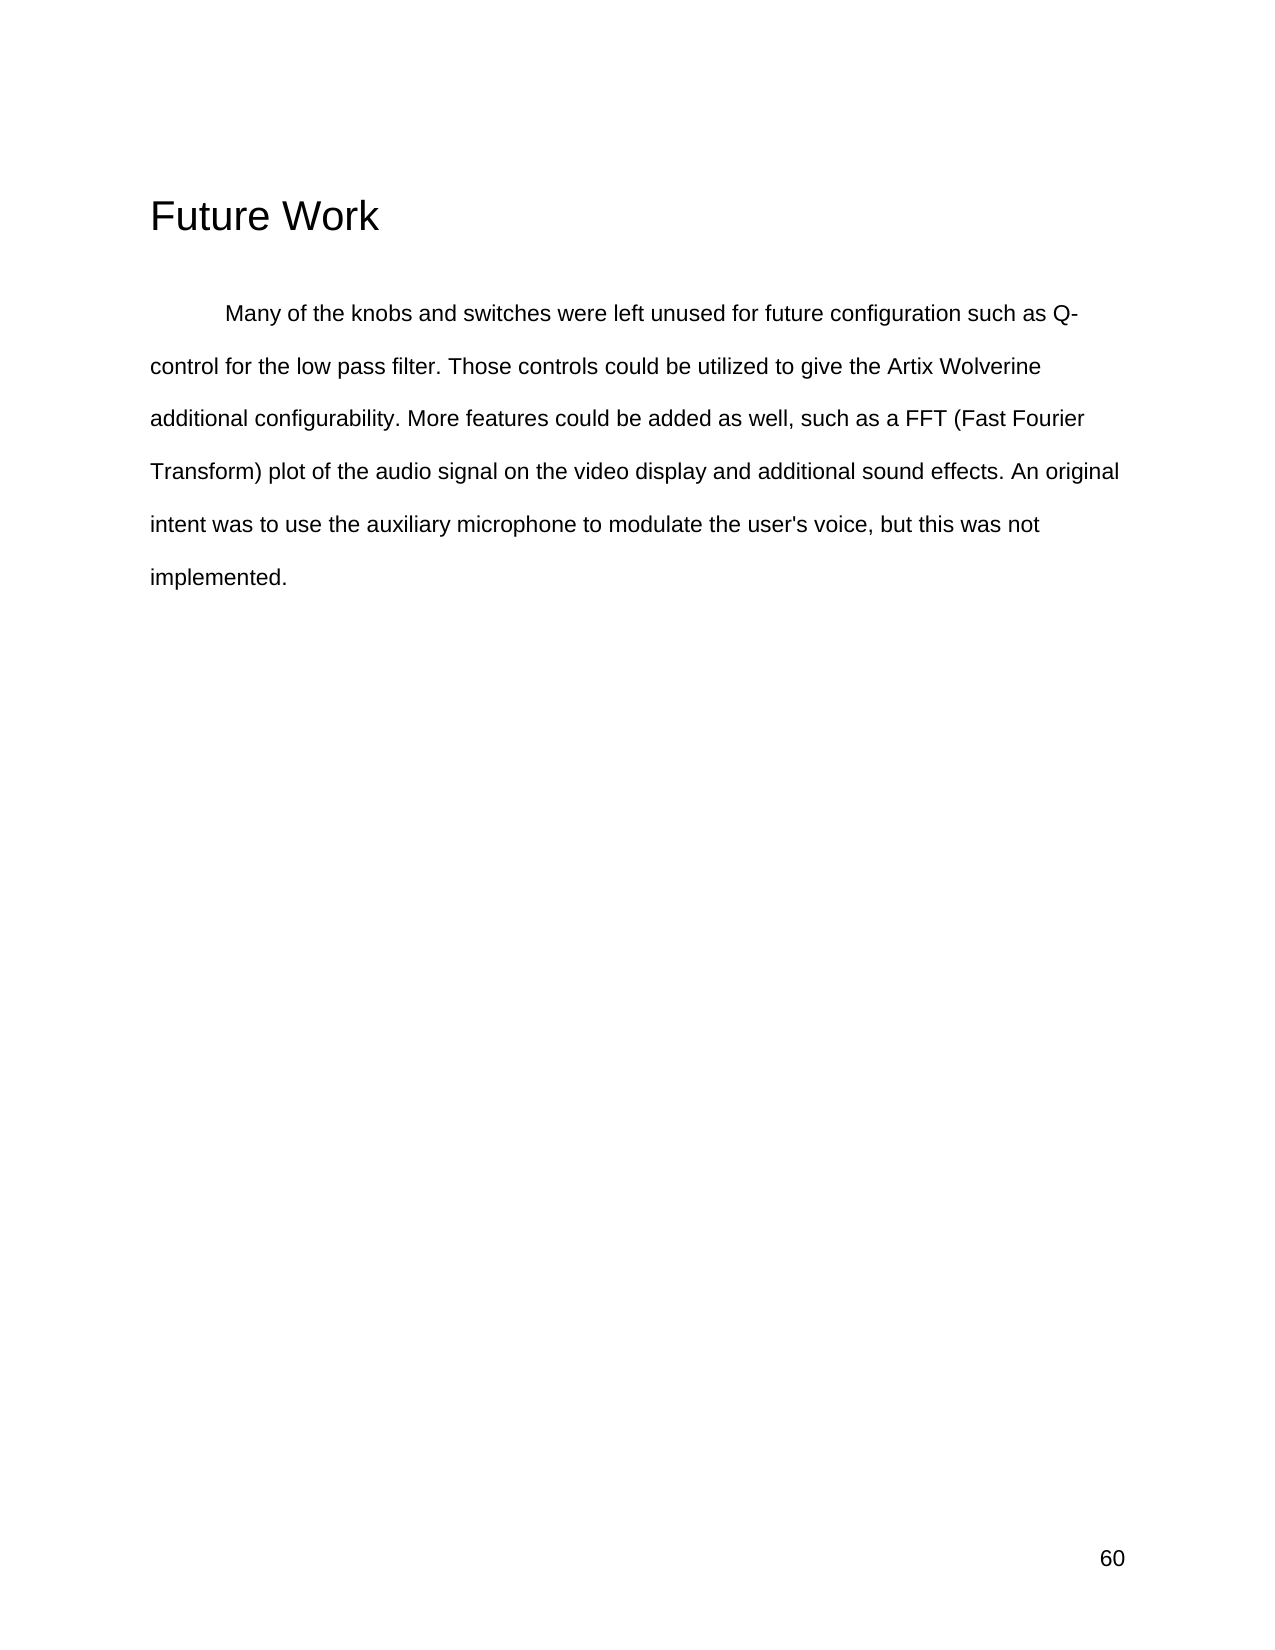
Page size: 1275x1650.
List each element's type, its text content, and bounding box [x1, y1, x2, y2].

subtitle Future Work [150, 192, 1125, 239]
text Many of the knobs and switches were left unused for future configuration such as Q-control for the low pass filter. Those controls could be utilized to give the Artix Wolverine additional configurability. More features could be added as well, such as a FFT (Fast Fourier Transform) plot of the audio signal on the video display and additional sound effects. An original intent was to use the auxiliary microphone to modulate the user's voice, but this was not implemented. [150, 300, 1125, 590]
